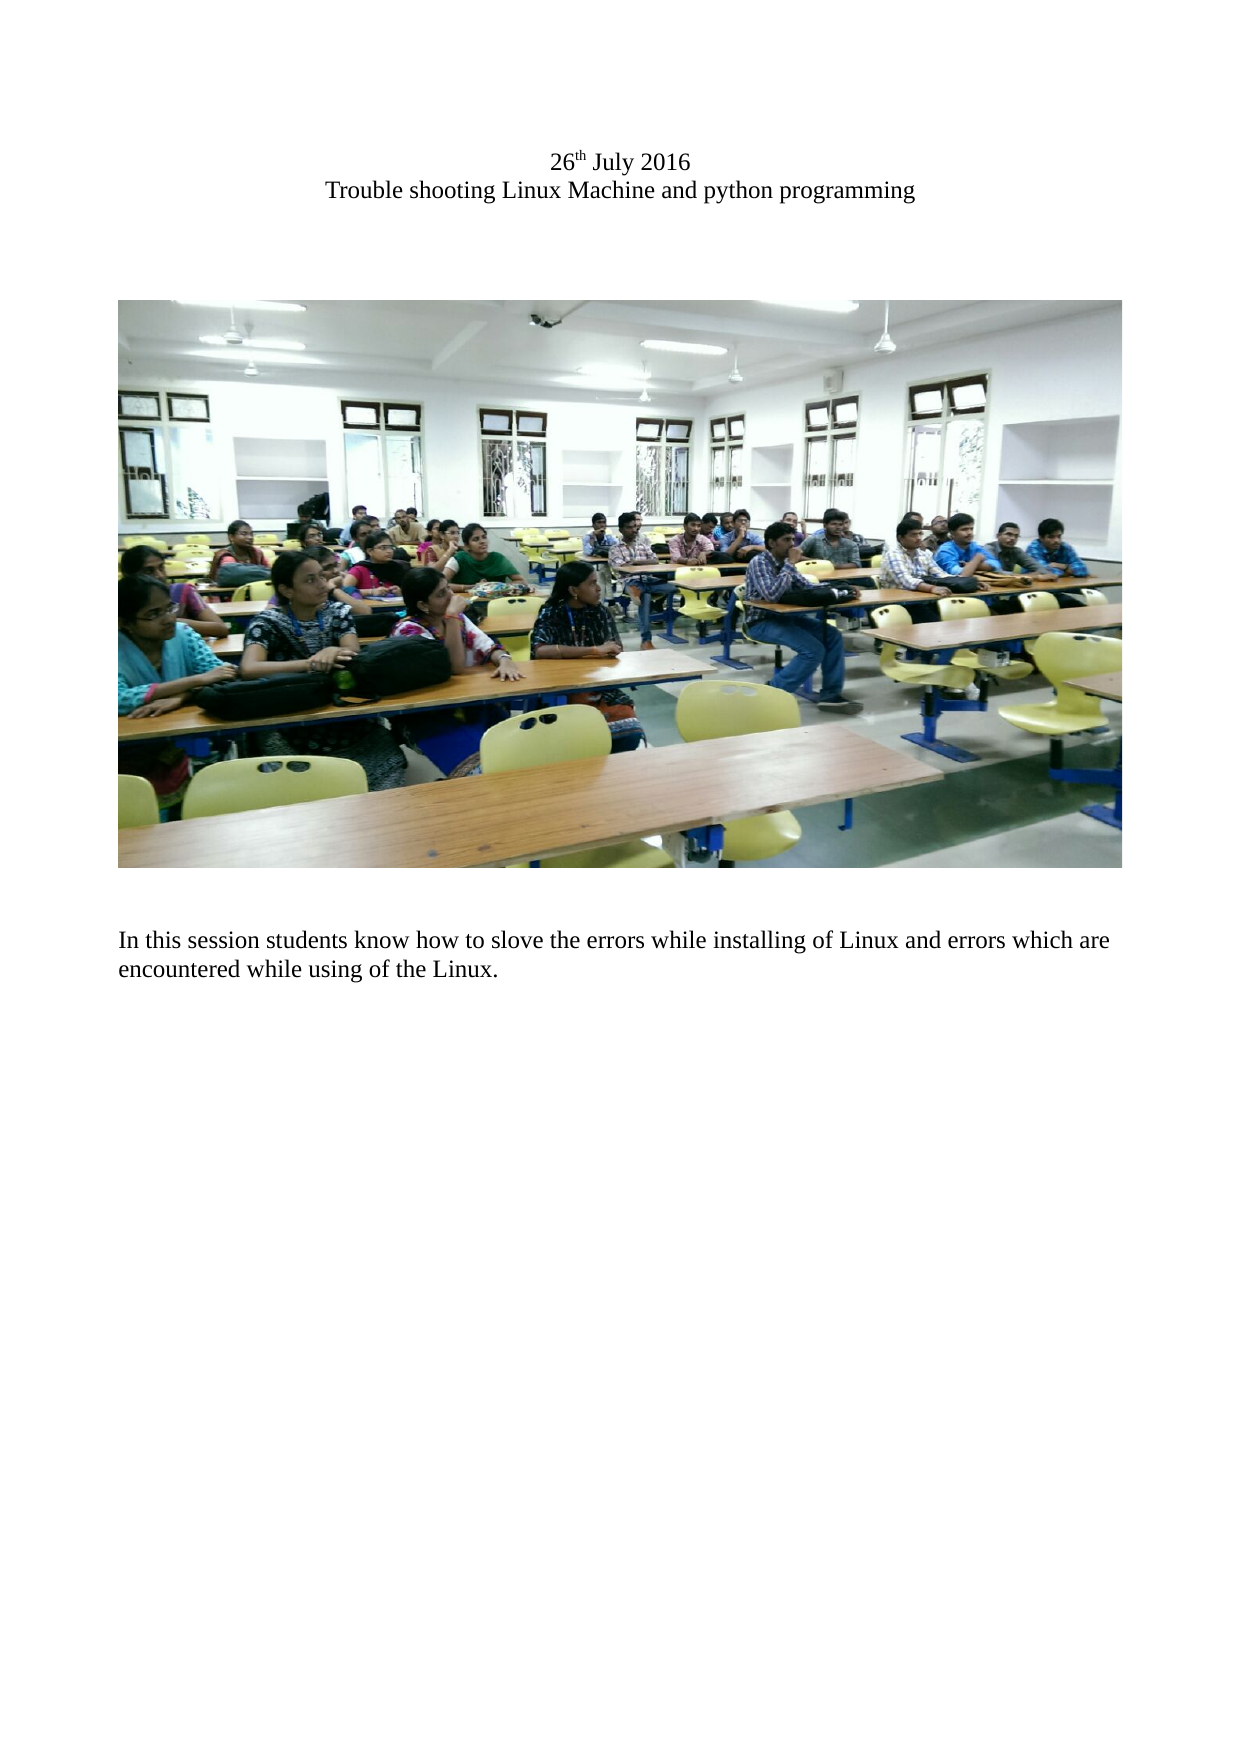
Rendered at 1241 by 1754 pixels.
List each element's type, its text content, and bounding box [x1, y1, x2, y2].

text In this session students know how to slove the errors while installing of Linux and errors which are encountered while using of the Linux. [118, 925, 1122, 983]
text 26th July 2016 [118, 147, 1122, 176]
picture [118, 300, 1123, 868]
text Trouble shooting Linux Machine and python programming [118, 176, 1122, 204]
